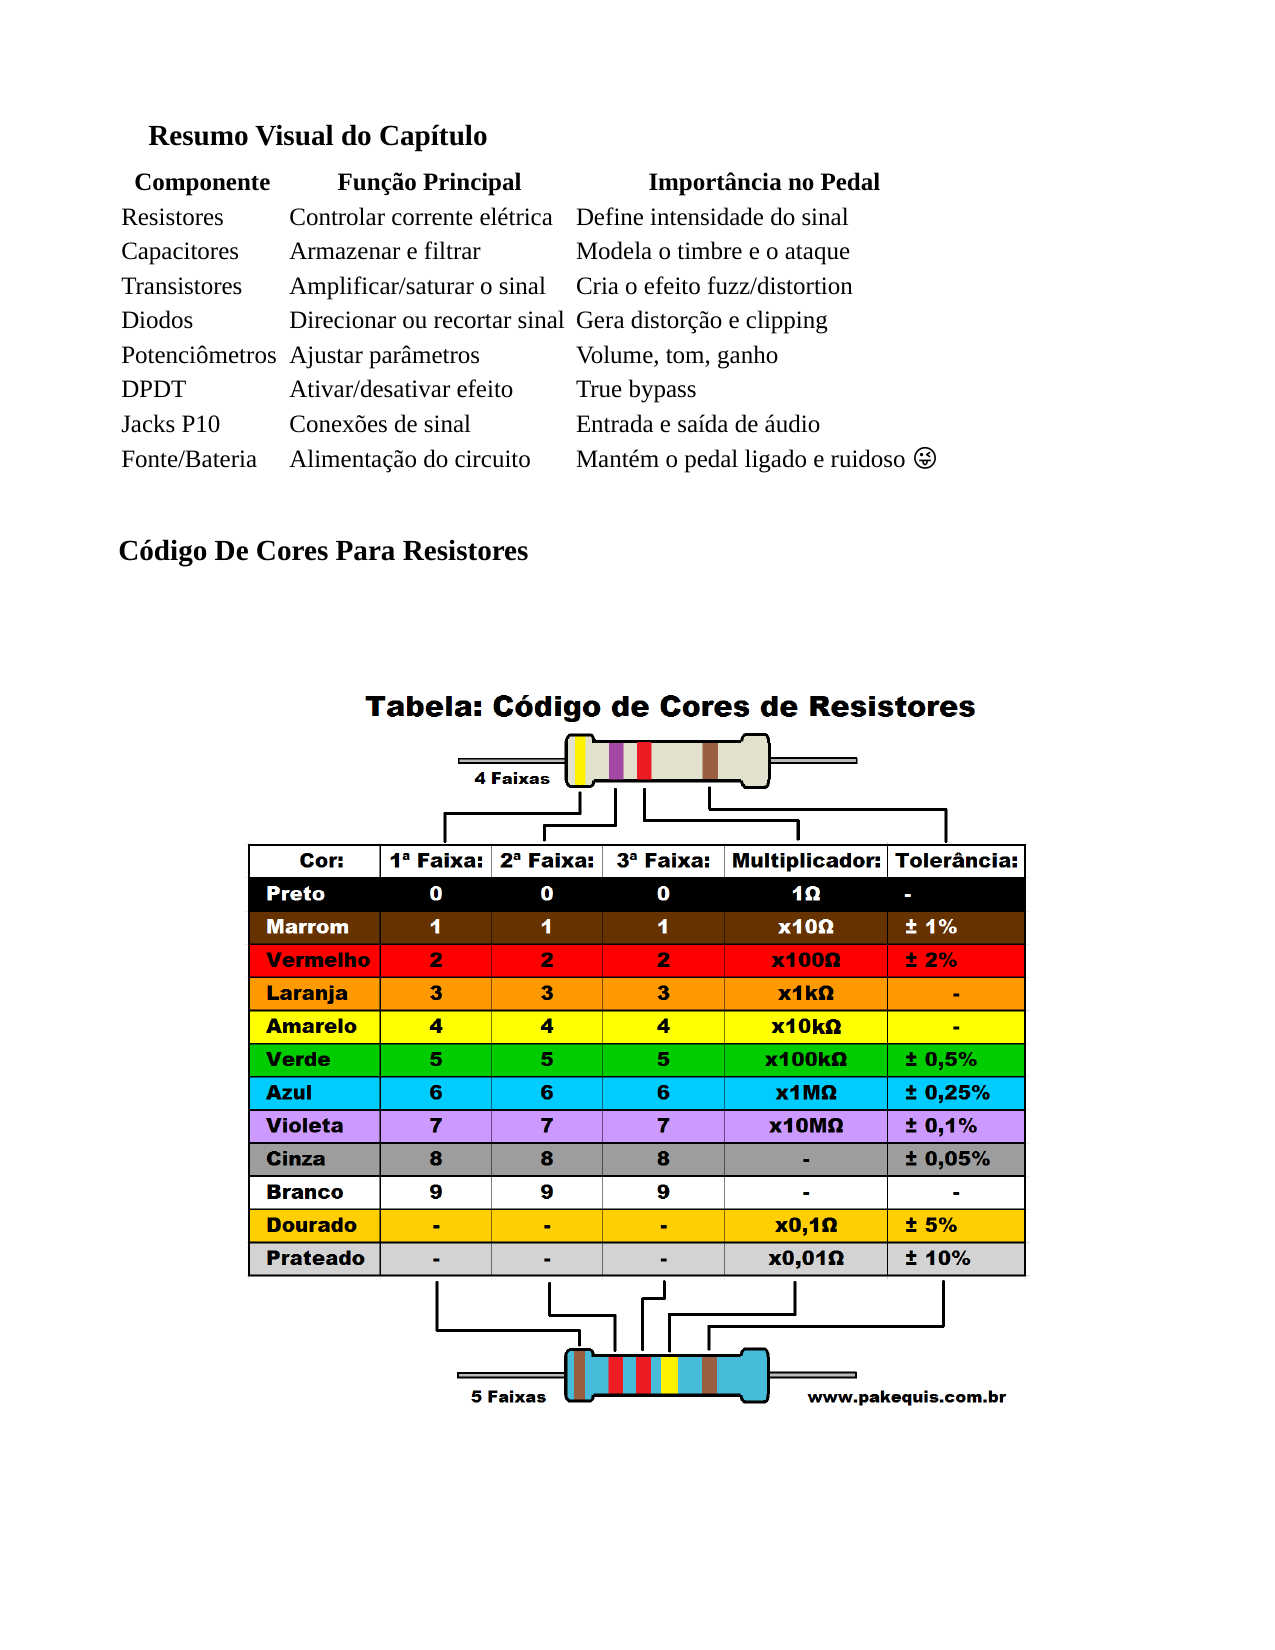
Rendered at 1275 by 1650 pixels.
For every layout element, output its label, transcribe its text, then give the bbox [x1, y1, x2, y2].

subtitle 🧠 Resumo Visual do Capítulo [118, 118, 1157, 152]
table_cell Volume, tom, ganho [573, 337, 956, 372]
table_cell Mantém o pedal ligado e ruidoso 😜 [573, 441, 956, 475]
table_cell Resistores [118, 199, 286, 233]
table_cell Modela o timbre e o ataque [573, 233, 956, 268]
table_cell Ajustar parâmetros [286, 337, 573, 372]
table_cell Amplificar/saturar o sinal [286, 268, 573, 302]
table_cell Armazenar e filtrar [286, 233, 573, 268]
table_cell Conexões de sinal [286, 406, 573, 441]
table_cell Define intensidade do sinal [573, 199, 956, 233]
table_cell Gera distorção e clipping [573, 303, 956, 337]
picture [238, 691, 1037, 1422]
table_cell Diodos [118, 303, 286, 337]
table_cell Cria o efeito fuzz/distortion [573, 268, 956, 302]
table_cell Entrada e saída de áudio [573, 406, 956, 441]
table_cell Capacitores [118, 233, 286, 268]
table_header Importância no Pedal [573, 164, 956, 199]
table_cell Fonte/Bateria [118, 441, 286, 475]
table_cell Ativar/desativar efeito [286, 372, 573, 406]
table_header Componente [118, 164, 286, 199]
table_cell Jacks P10 [118, 406, 286, 441]
table_cell DPDT [118, 372, 286, 406]
text Código De Cores Para Resistores [118, 533, 1157, 566]
table_header Função Principal [286, 164, 573, 199]
table_cell Transistores [118, 268, 286, 302]
table_cell Direcionar ou recortar sinal [286, 303, 573, 337]
table_cell Potenciômetros [118, 337, 286, 372]
table_cell Alimentação do circuito [286, 441, 573, 475]
table_cell True bypass [573, 372, 956, 406]
table_cell Controlar corrente elétrica [286, 199, 573, 233]
